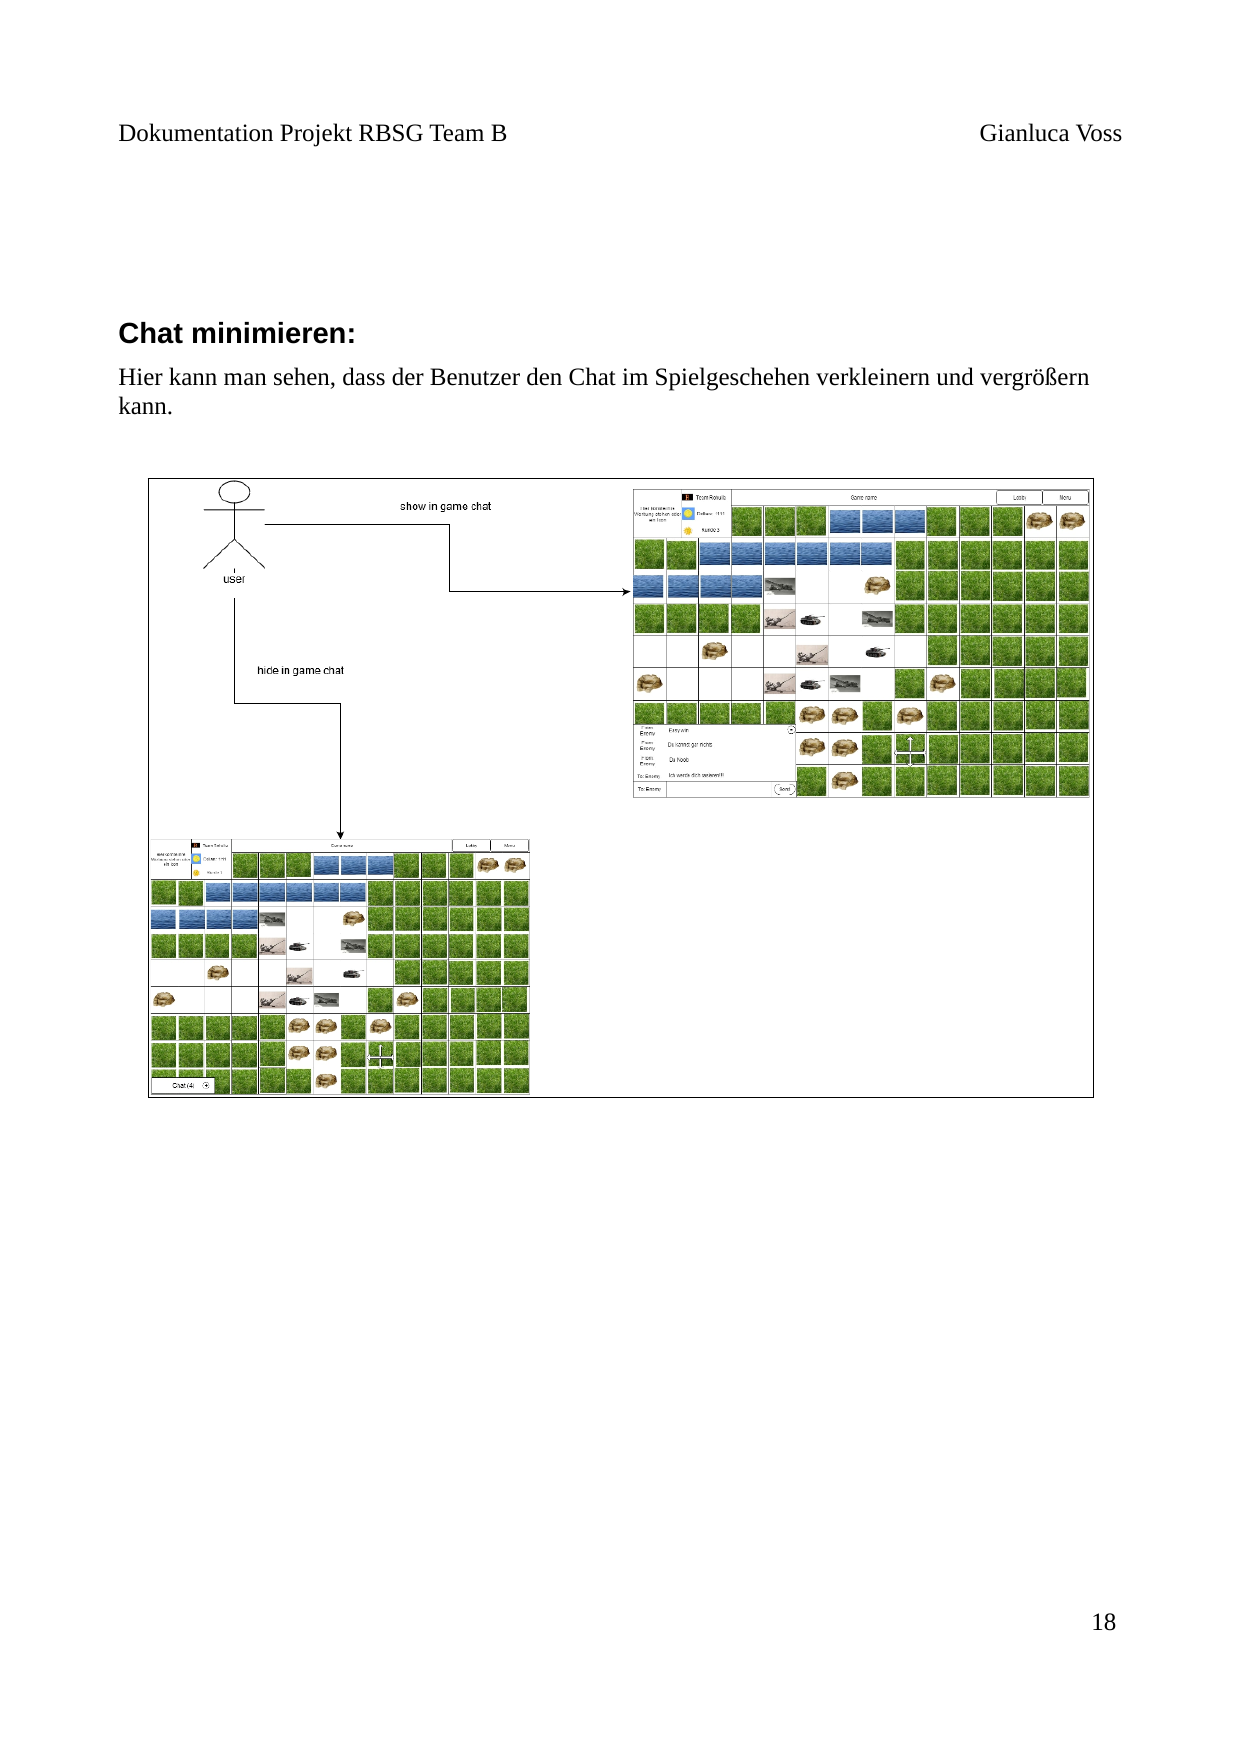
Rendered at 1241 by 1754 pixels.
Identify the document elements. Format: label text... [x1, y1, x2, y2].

picture [150, 480, 1090, 1095]
text Hier kann man sehen, dass der Benutzer den Chat im Spielgeschehen verkleinern und vergrößern kann. [118, 362, 1122, 420]
subtitle Chat minimieren: [118, 316, 1122, 350]
